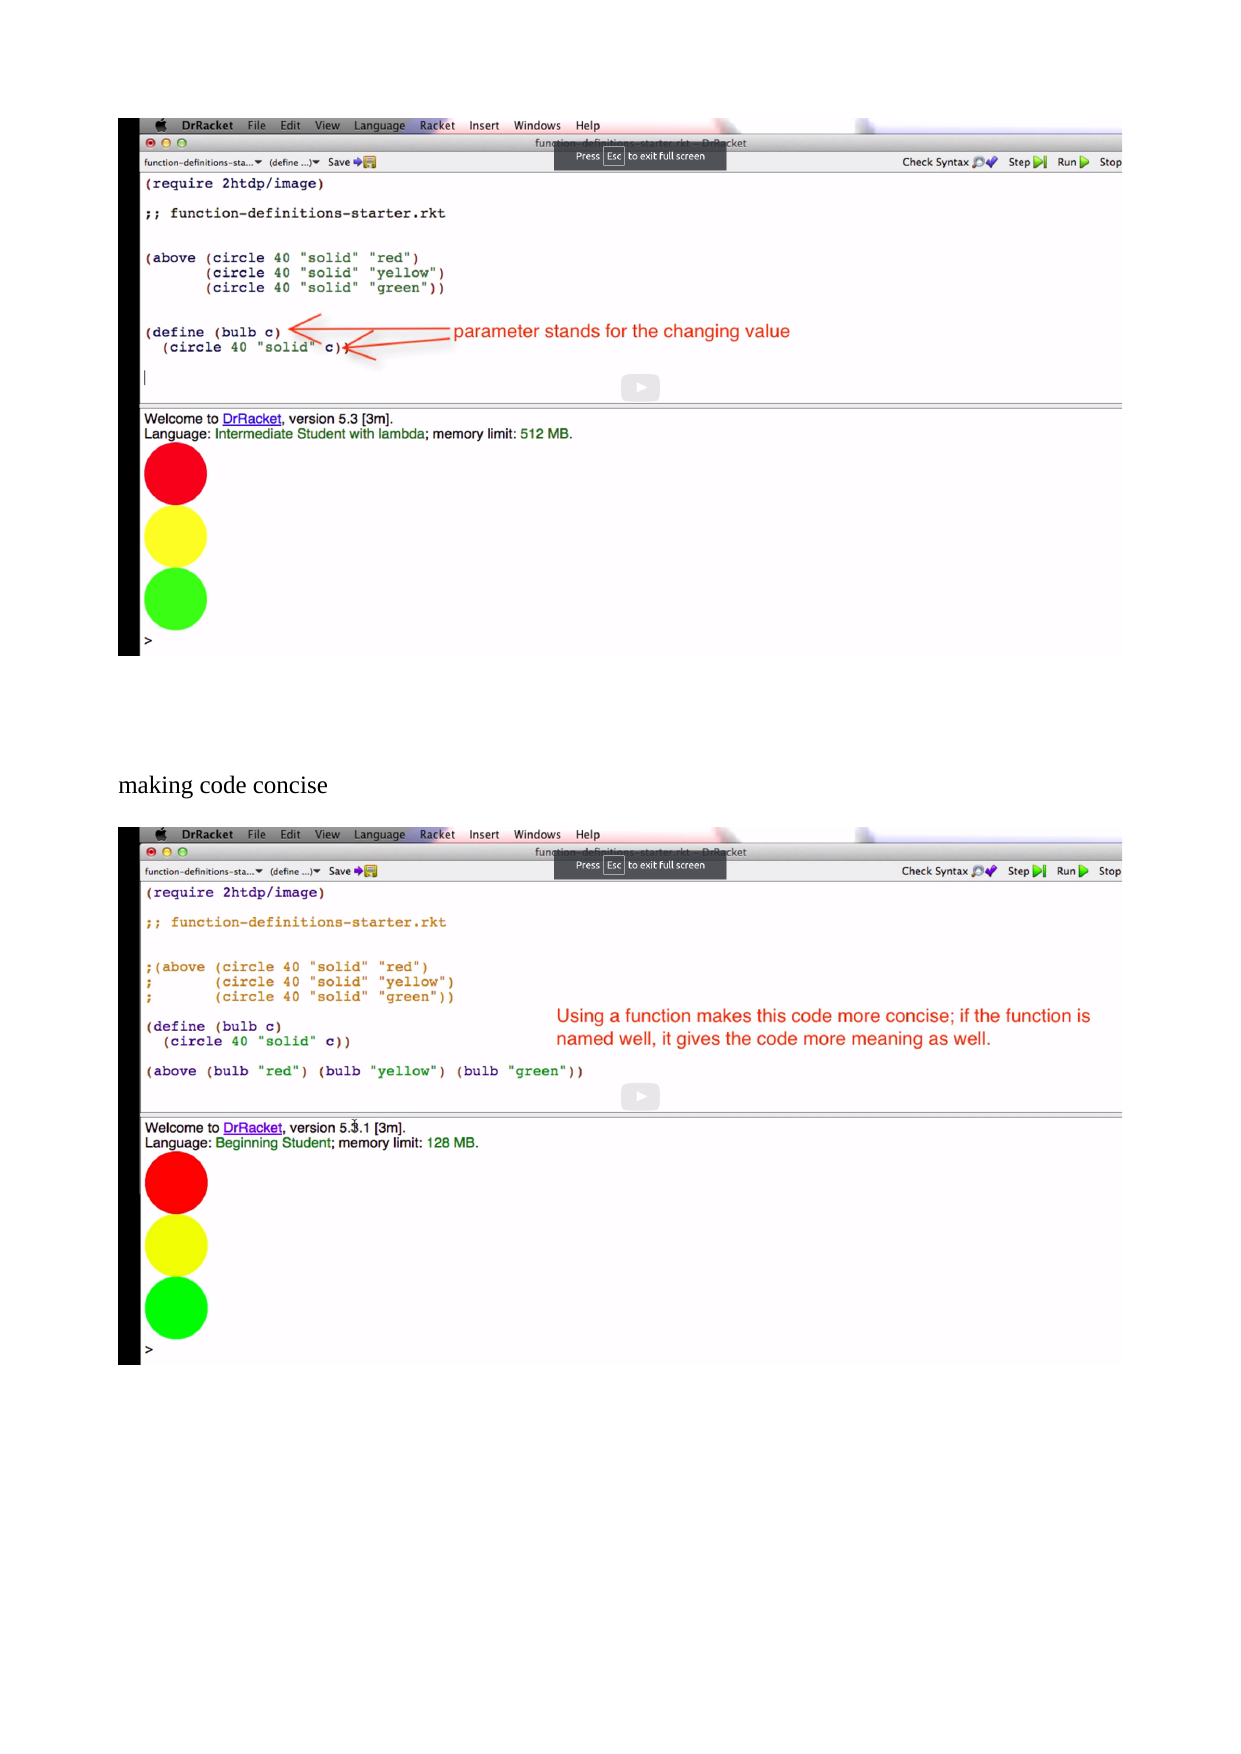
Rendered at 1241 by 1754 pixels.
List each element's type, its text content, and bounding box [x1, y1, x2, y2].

picture [118, 118, 1123, 656]
text making code concise [118, 770, 1122, 799]
picture [118, 827, 1123, 1365]
